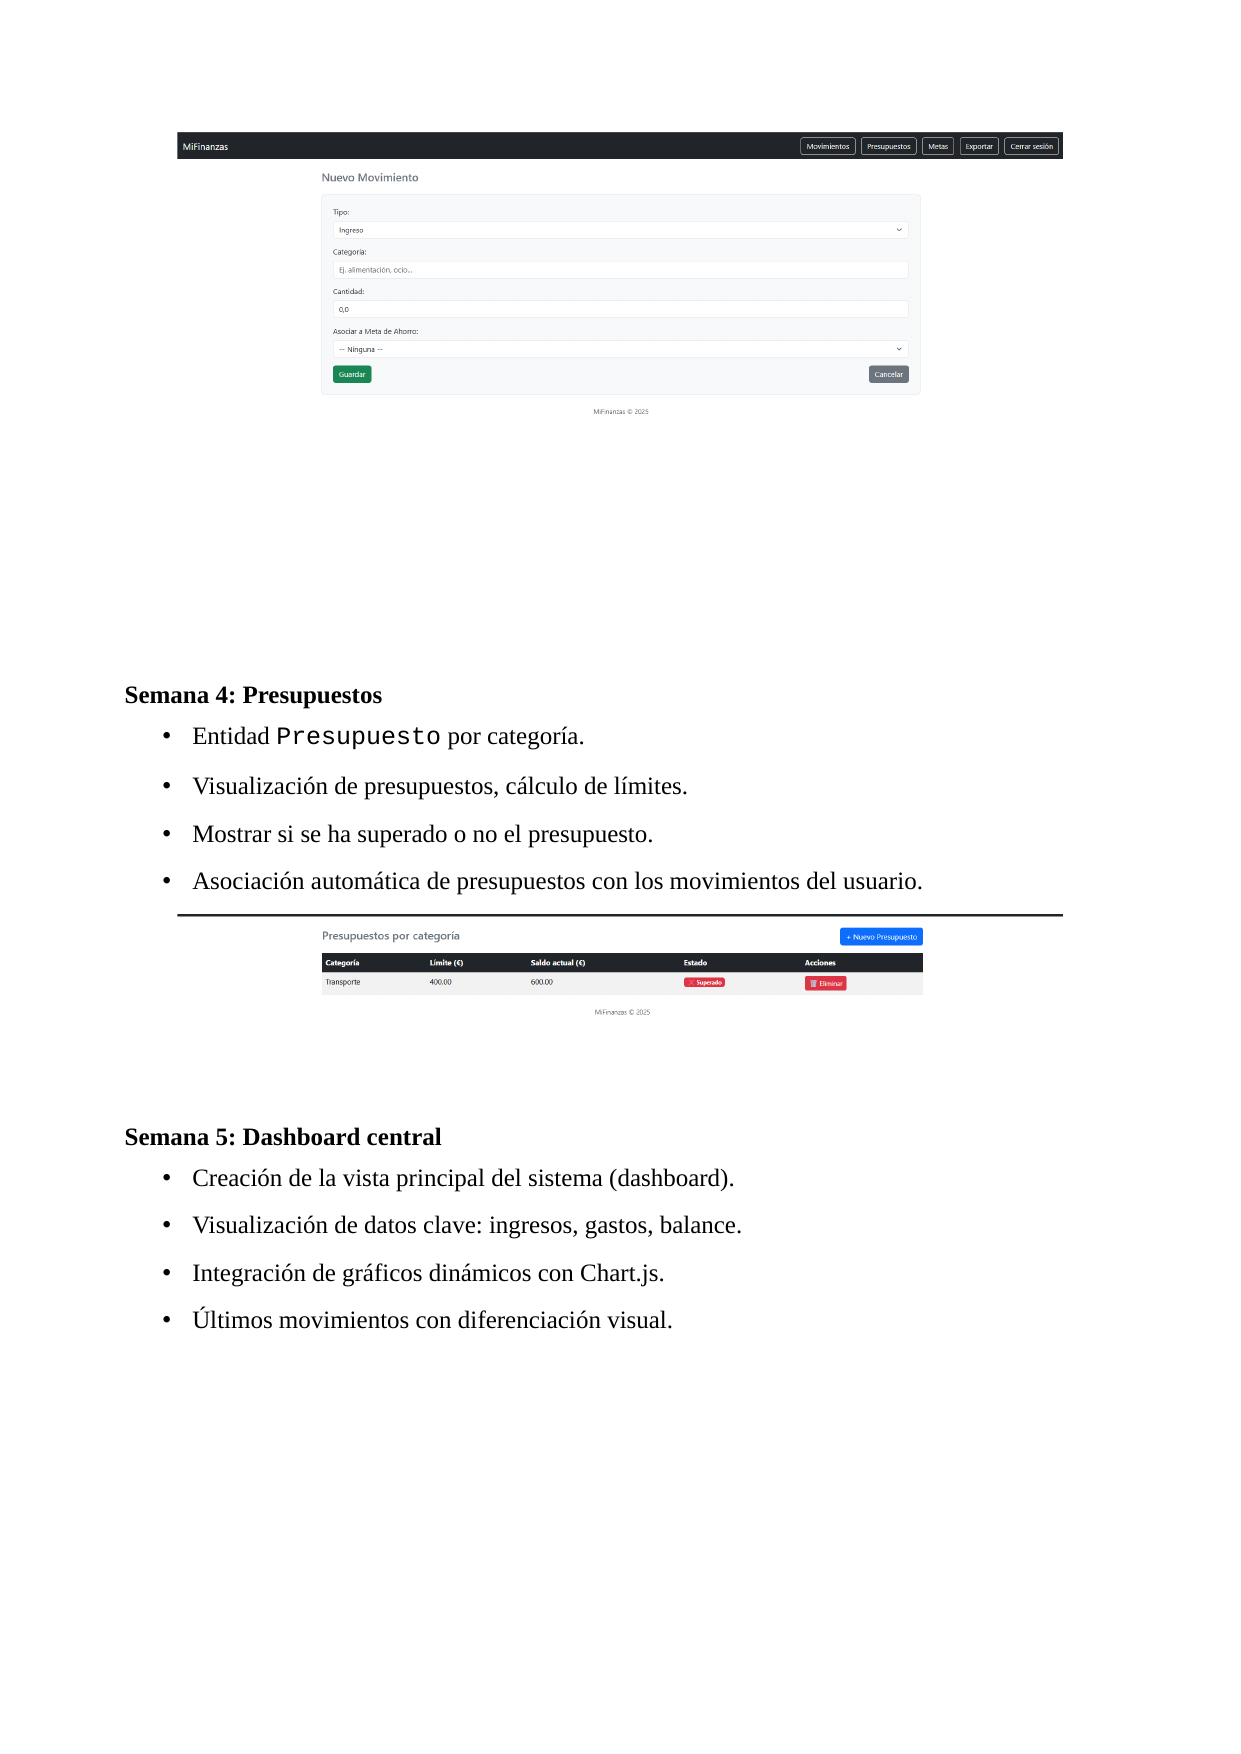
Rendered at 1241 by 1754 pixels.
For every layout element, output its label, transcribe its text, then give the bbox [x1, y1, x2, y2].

picture [177, 132, 1063, 551]
subtitle Semana 5: Dashboard central [118, 1122, 1122, 1150]
list Visualización de presupuestos, cálculo de límites. [162, 771, 1122, 800]
list Mostrar si se ha superado o no el presupuesto. [162, 819, 1122, 848]
list Asociación automática de presupuestos con los movimientos del usuario. [162, 866, 1122, 895]
list Visualización de datos clave: ingresos, gastos, balance. [162, 1210, 1122, 1239]
picture [177, 914, 1063, 1032]
subtitle Semana 4: Presupuestos [118, 680, 1122, 709]
list Creación de la vista principal del sistema (dashboard). [162, 1163, 1122, 1192]
list Integración de gráficos dinámicos con Chart.js. [162, 1258, 1122, 1287]
list Últimos movimientos con diferenciación visual. [162, 1306, 1122, 1334]
list Entidad Presupuesto por categoría. [162, 721, 1122, 752]
